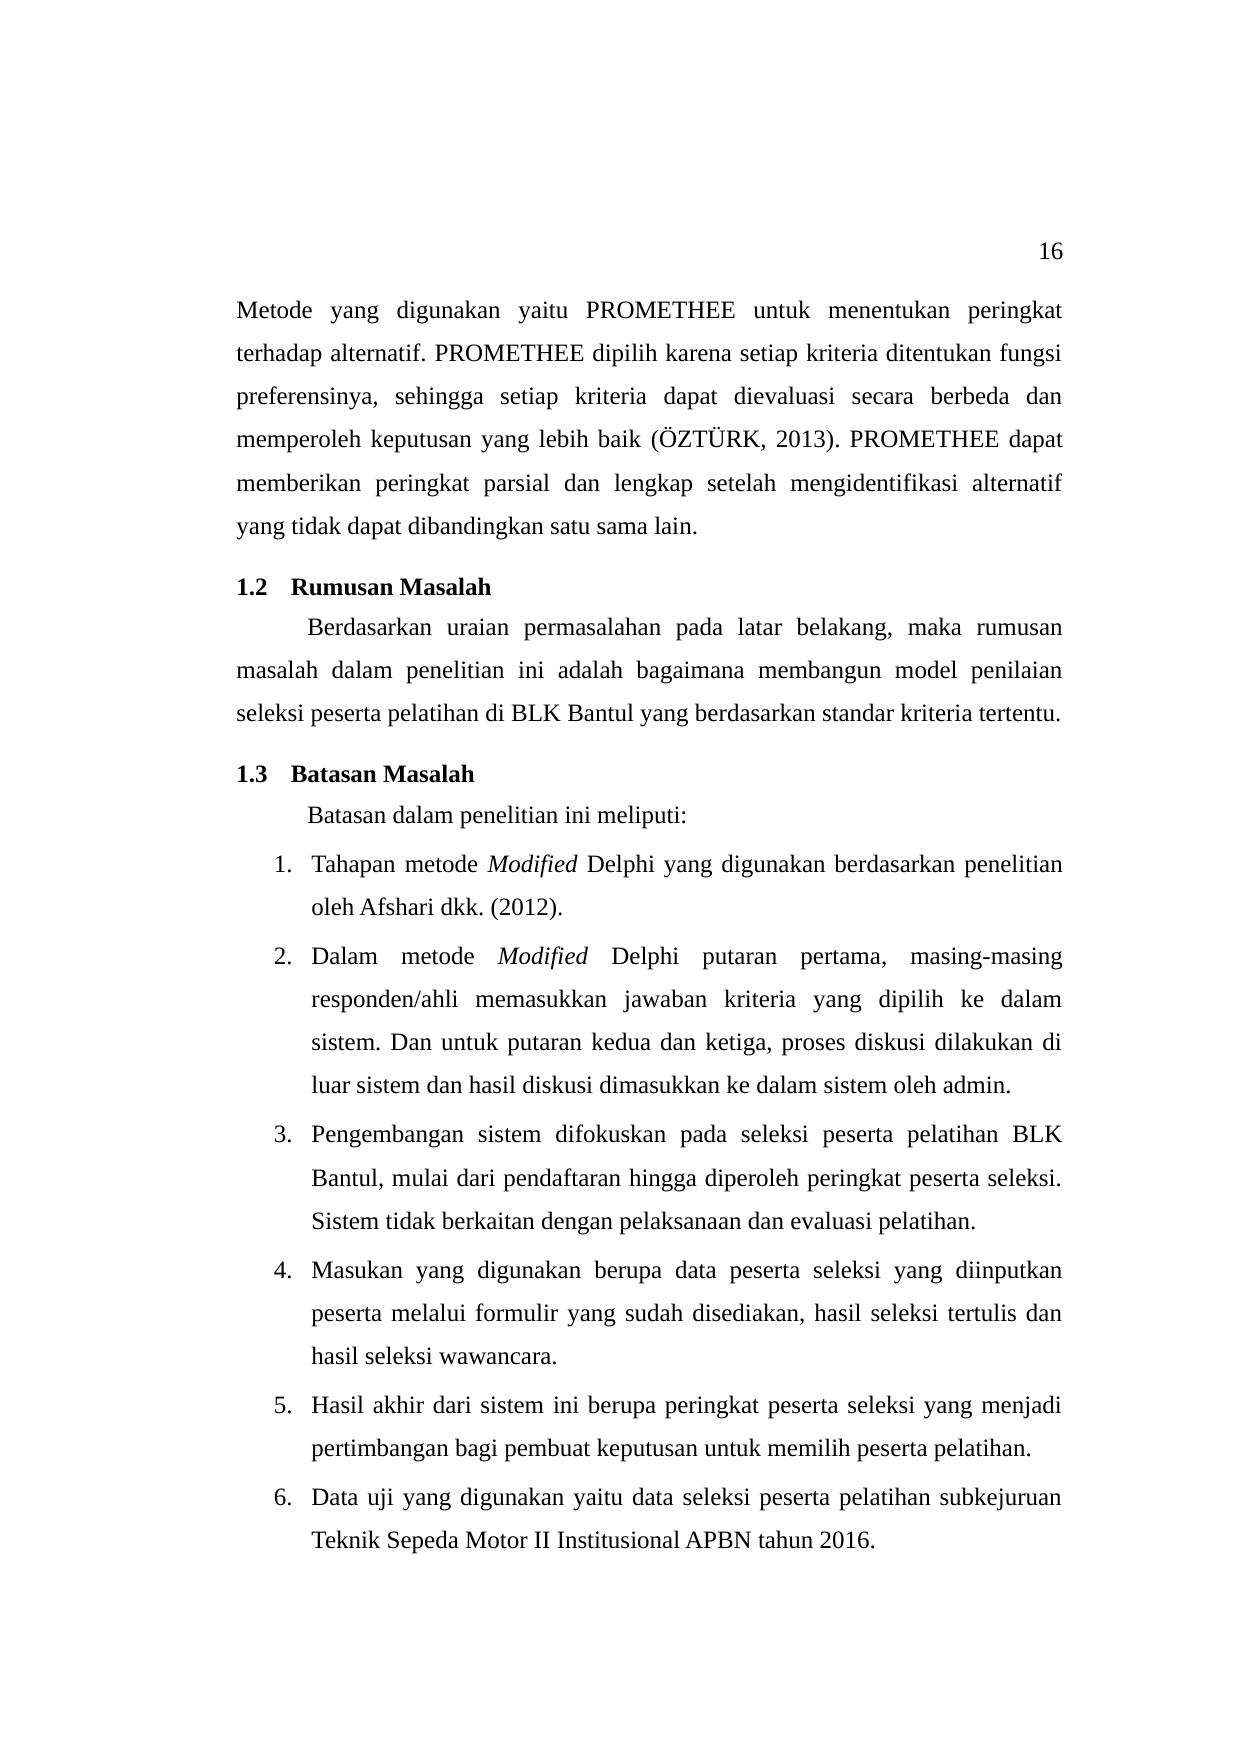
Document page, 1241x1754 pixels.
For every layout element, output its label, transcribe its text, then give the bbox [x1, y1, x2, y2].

subtitle Rumusan masalah [236, 572, 1063, 600]
list Masukan yang digunakan berupa data peserta seleksi yang diinputkan peserta melalui formulir yang sudah disediakan, hasil seleksi tertulis dan hasil seleksi wawancara. [274, 1255, 1063, 1370]
text Berdasarkan uraian permasalahan pada latar belakang, maka rumusan masalah dalam penelitian ini adalah bagaimana membangun model penilaian seleksi peserta pelatihan di BLK Bantul yang berdasarkan standar kriteria tertentu. [236, 612, 1063, 727]
list Data uji yang digunakan yaitu data seleksi peserta pelatihan subkejuruan Teknik Sepeda Motor II Institusional APBN tahun 2016. [274, 1482, 1063, 1554]
list Hasil akhir dari sistem ini berupa peringkat peserta seleksi yang menjadi pertimbangan bagi pembuat keputusan untuk memilih peserta pelatihan. [274, 1390, 1063, 1462]
subtitle Batasan masalah [236, 759, 1063, 788]
list Dalam metode Modified Delphi putaran pertama, masing-masing responden/ahli memasukkan jawaban kriteria yang dipilih ke dalam sistem. Dan untuk putaran kedua dan ketiga, proses diskusi dilakukan di luar sistem dan hasil diskusi dimasukkan ke dalam sistem oleh admin. [274, 941, 1063, 1099]
list Tahapan metode Modified Delphi yang digunakan berdasarkan penelitian oleh Afshari dkk. (2012). [274, 849, 1063, 921]
text Batasan dalam penelitian ini meliputi: [236, 800, 1063, 828]
list Pengembangan sistem difokuskan pada seleksi peserta pelatihan BLK Bantul, mulai dari pendaftaran hingga diperoleh peringkat peserta seleksi. Sistem tidak berkaitan dengan pelaksanaan dan evaluasi pelatihan. [274, 1119, 1063, 1234]
text Metode yang digunakan yaitu PROMETHEE untuk menentukan peringkat terhadap alternatif. PROMETHEE dipilih karena setiap kriteria ditentukan fungsi preferensinya, sehingga setiap kriteria dapat dievaluasi secara berbeda dan memperoleh keputusan yang lebih baik (ÖZTÜRK, 2013). PROMETHEE dapat memberikan peringkat parsial dan lengkap setelah mengidentifikasi alternatif yang tidak dapat dibandingkan satu sama lain. [236, 295, 1063, 539]
